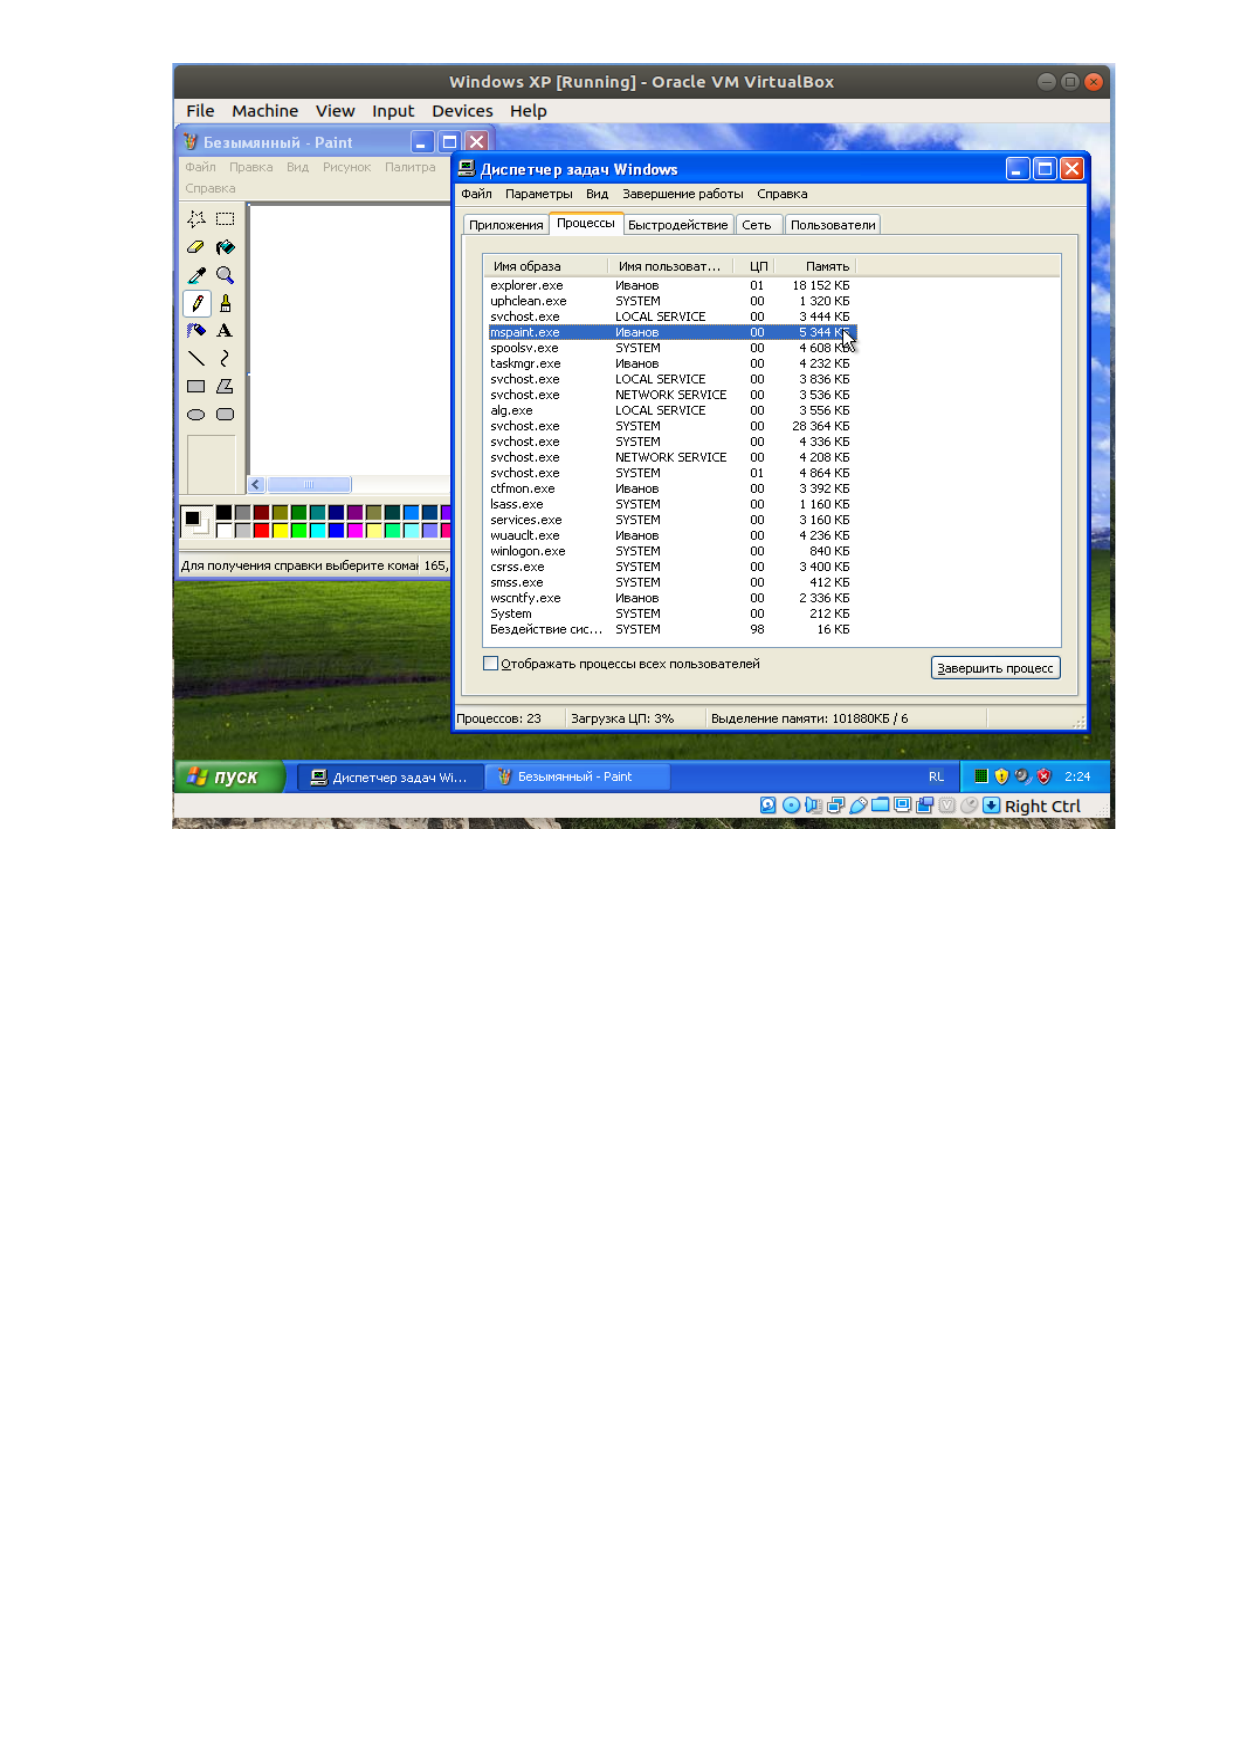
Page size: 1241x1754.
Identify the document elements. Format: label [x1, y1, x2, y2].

picture [172, 63, 1116, 829]
